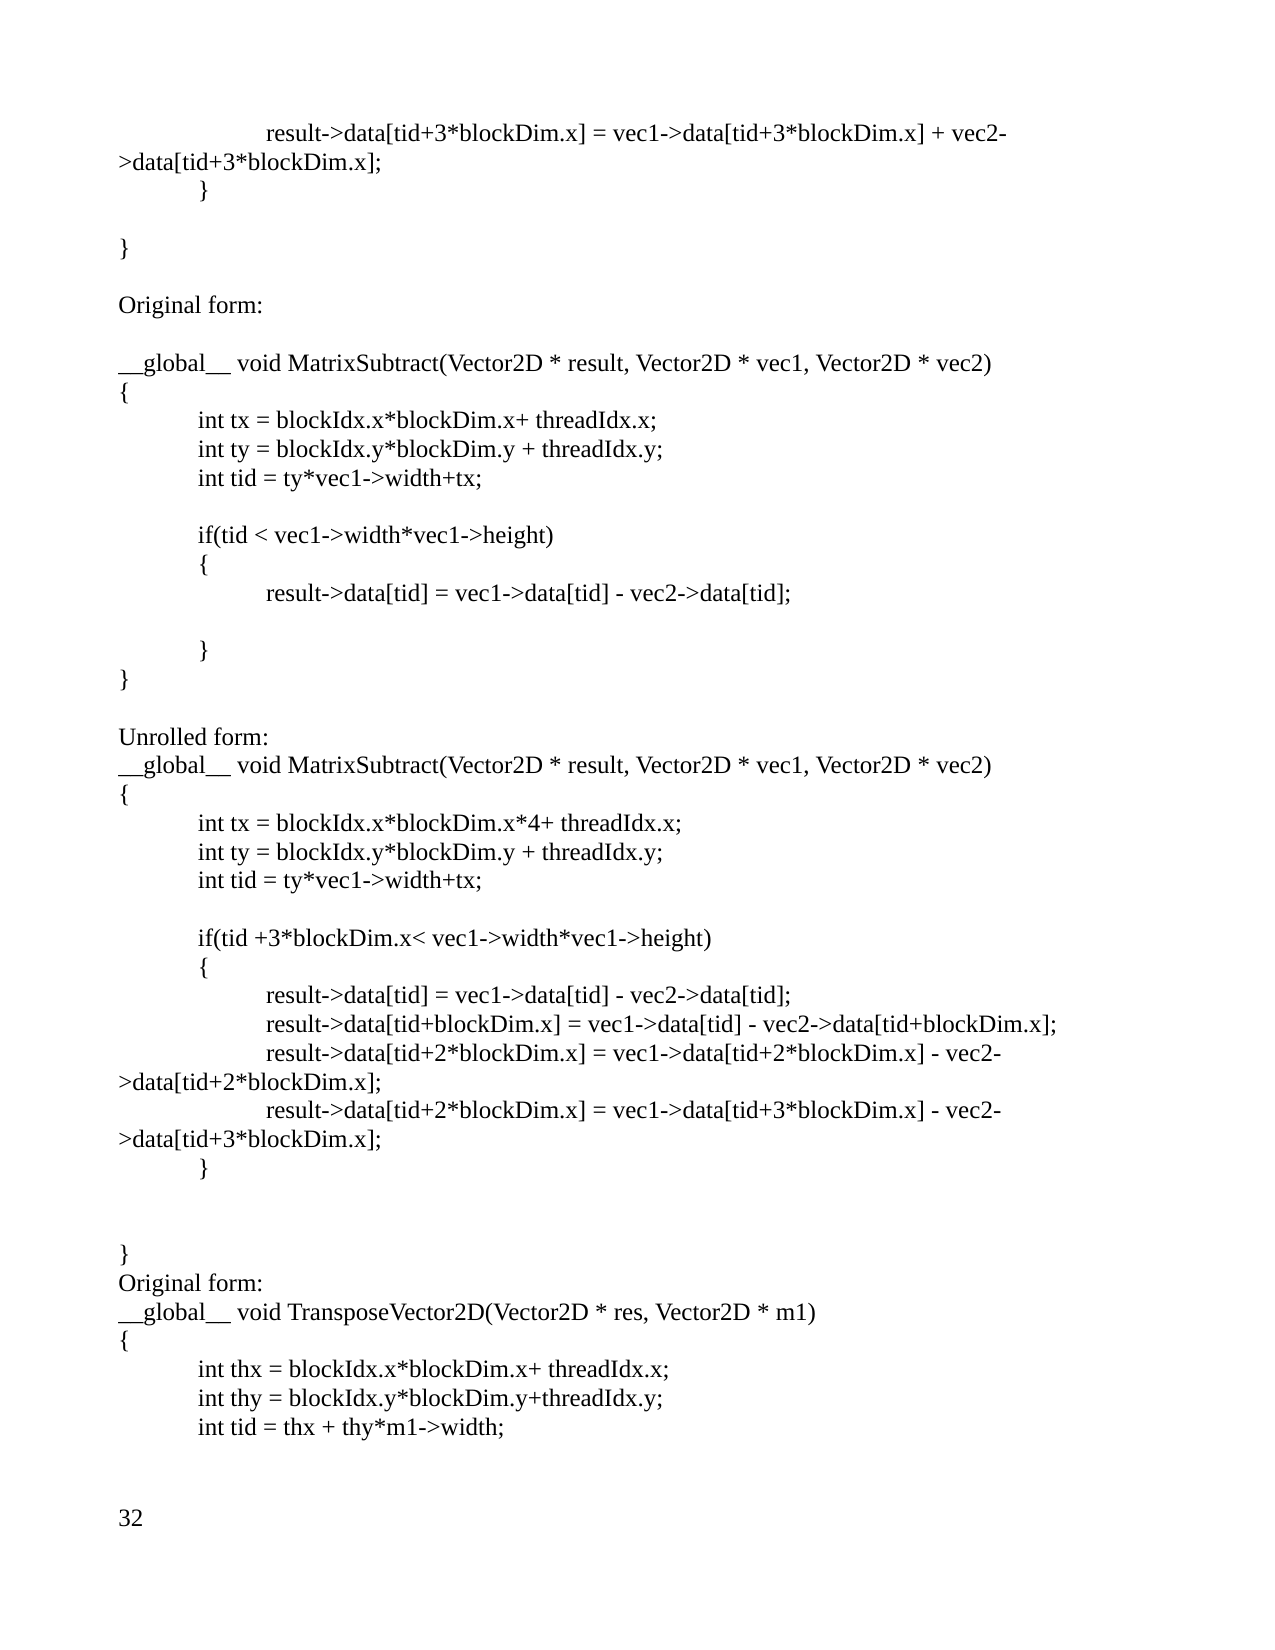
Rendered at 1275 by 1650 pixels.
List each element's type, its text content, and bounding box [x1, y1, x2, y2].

text Original form: [118, 291, 1157, 319]
text Unrolled form: [118, 722, 1157, 751]
text result->data[tid] = vec1->data[tid] - vec2->data[tid]; [118, 981, 1157, 1009]
text int tx = blockIdx.x*blockDim.x*4+ threadIdx.x; [118, 808, 1157, 837]
text } [118, 664, 1157, 693]
text int tid = thx + thy*m1->width; [118, 1412, 1157, 1441]
text } [118, 233, 1157, 262]
text if(tid < vec1->width*vec1->height) [118, 521, 1157, 549]
text int thx = blockIdx.x*blockDim.x+ threadIdx.x; [118, 1354, 1157, 1383]
text result->data[tid] = vec1->data[tid] - vec2->data[tid]; [118, 578, 1157, 607]
text { [118, 549, 1157, 578]
text int tx = blockIdx.x*blockDim.x+ threadIdx.x; [118, 406, 1157, 434]
text result->data[tid+2*blockDim.x] = vec1->data[tid+2*blockDim.x] - vec2->data[tid+2*blockDim.x]; [118, 1038, 1157, 1096]
text __global__ void TransposeVector2D(Vector2D * res, Vector2D * m1) [118, 1297, 1157, 1326]
text } [118, 1153, 1157, 1182]
text } [118, 176, 1157, 204]
text } [118, 636, 1157, 664]
text result->data[tid+2*blockDim.x] = vec1->data[tid+3*blockDim.x] - vec2->data[tid+3*blockDim.x]; [118, 1096, 1157, 1153]
text Original form: [118, 1268, 1157, 1297]
text { [118, 952, 1157, 981]
text } [118, 1239, 1157, 1268]
text result->data[tid+3*blockDim.x] = vec1->data[tid+3*blockDim.x] + vec2->data[tid+3*blockDim.x]; [118, 118, 1157, 176]
text result->data[tid+blockDim.x] = vec1->data[tid] - vec2->data[tid+blockDim.x]; [118, 1009, 1157, 1038]
text if(tid +3*blockDim.x< vec1->width*vec1->height) [118, 923, 1157, 952]
text int thy = blockIdx.y*blockDim.y+threadIdx.y; [118, 1383, 1157, 1412]
text __global__ void MatrixSubtract(Vector2D * result, Vector2D * vec1, Vector2D * vec2) [118, 348, 1157, 377]
text __global__ void MatrixSubtract(Vector2D * result, Vector2D * vec1, Vector2D * vec2) [118, 751, 1157, 779]
text { [118, 779, 1157, 808]
text int ty = blockIdx.y*blockDim.y + threadIdx.y; [118, 434, 1157, 463]
text int tid = ty*vec1->width+tx; [118, 866, 1157, 894]
text { [118, 377, 1157, 406]
text { [118, 1326, 1157, 1354]
text int tid = ty*vec1->width+tx; [118, 463, 1157, 492]
text int ty = blockIdx.y*blockDim.y + threadIdx.y; [118, 837, 1157, 866]
